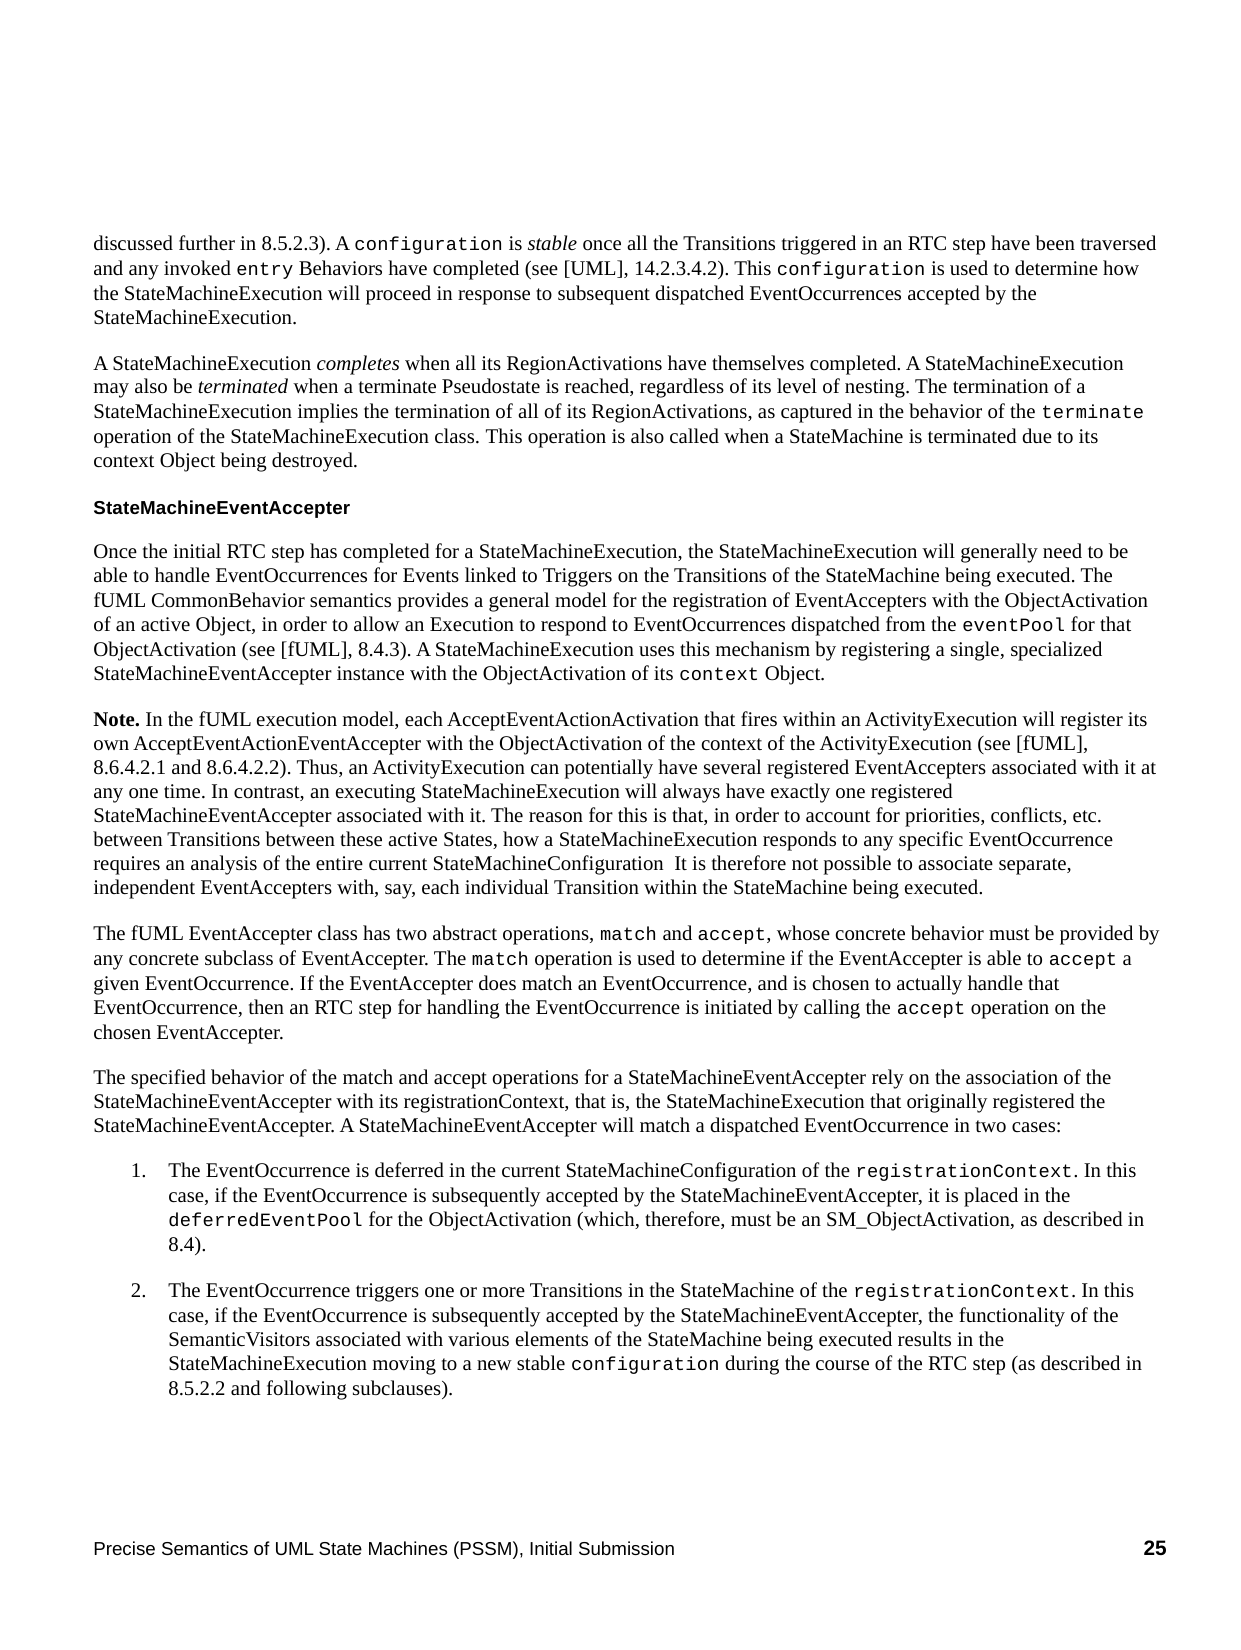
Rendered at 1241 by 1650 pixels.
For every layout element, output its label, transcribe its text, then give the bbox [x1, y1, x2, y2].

text discussed further in 8.5.2.3). A configuration is stable once all the Transitions triggered in an RTC step have been traversed and any invoked entry Behaviors have completed (see [UML], 14.2.3.4.2). This configuration is used to determine how the StateMachineExecution will proceed in response to subsequent dispatched EventOccurrences accepted by the StateMachineExecution. [93, 231, 1164, 329]
list The EventOccurrence triggers one or more Transitions in the StateMachine of the registrationContext. In this case, if the EventOccurrence is subsequently accepted by the StateMachineEventAccepter, the functionality of the SemanticVisitors associated with various elements of the StateMachine being executed results in the StateMachineExecution moving to a new stable configuration during the course of the RTC step (as described in 8.5.2.2 and following subclauses). [131, 1277, 1164, 1400]
text The fUML EventAccepter class has two abstract operations, match and accept, whose concrete behavior must be provided by any concrete subclass of EventAccepter. The match operation is used to determine if the EventAccepter is able to accept a given EventOccurrence. If the EventAccepter does match an EventOccurrence, and is chosen to actually handle that EventOccurrence, then an RTC step for handling the EventOccurrence is initiated by calling the accept operation on the chosen EventAccepter. [93, 920, 1164, 1044]
text The specified behavior of the match and accept operations for a StateMachineEventAccepter rely on the association of the StateMachineEventAccepter with its registrationContext, that is, the StateMachineExecution that originally registered the StateMachineEventAccepter. A StateMachineEventAccepter will match a dispatched EventOccurrence in two cases: [93, 1065, 1164, 1137]
text Once the initial RTC step has completed for a StateMachineExecution, the StateMachineExecution will generally need to be able to handle EventOccurrences for Events linked to Triggers on the Transitions of the StateMachine being executed. The fUML CommonBehavior semantics provides a general model for the registration of EventAccepters with the ObjectActivation of an active Object, in order to allow an Execution to respond to EventOccurrences dispatched from the eventPool for that ObjectActivation (see [fUML], 8.4.3). A StateMachineExecution uses this mechanism by registering a single, specialized StateMachineEventAccepter instance with the ObjectActivation of its context Object. [93, 539, 1164, 686]
subtitle StateMachineEventAccepter [93, 497, 1164, 518]
text A StateMachineExecution completes when all its RegionActivations have themselves completed. A StateMachineExecution may also be terminated when a terminate Pseudostate is reached, regardless of its level of nesting. The termination of a StateMachineExecution implies the termination of all of its RegionActivations, as captured in the behavior of the terminate operation of the StateMachineExecution class. This operation is also called when a StateMachine is terminated due to its context Object being destroyed. [93, 350, 1164, 472]
list The EventOccurrence is deferred in the current StateMachineConfiguration of the registrationContext. In this case, if the EventOccurrence is subsequently accepted by the StateMachineEventAccepter, it is placed in the deferredEventPool for the ObjectActivation (which, therefore, must be an SM_ObjectActivation, as described in 8.4). [131, 1158, 1164, 1256]
text Note. In the fUML execution model, each AcceptEventActionActivation that fires within an ActivityExecution will register its own AcceptEventActionEventAccepter with the ObjectActivation of the context of the ActivityExecution (see [fUML], 8.6.4.2.1 and 8.6.4.2.2). Thus, an ActivityExecution can potentially have several registered EventAccepters associated with it at any one time. In contrast, an executing StateMachineExecution will always have exactly one registered StateMachineEventAccepter associated with it. The reason for this is that, in order to account for priorities, conflicts, etc. between Transitions between these active States, how a StateMachineExecution responds to any specific EventOccurrence requires an analysis of the entire current StateMachineConfiguration It is therefore not possible to associate separate, independent EventAccepters with, say, each individual Transition within the StateMachine being executed. [93, 707, 1164, 899]
